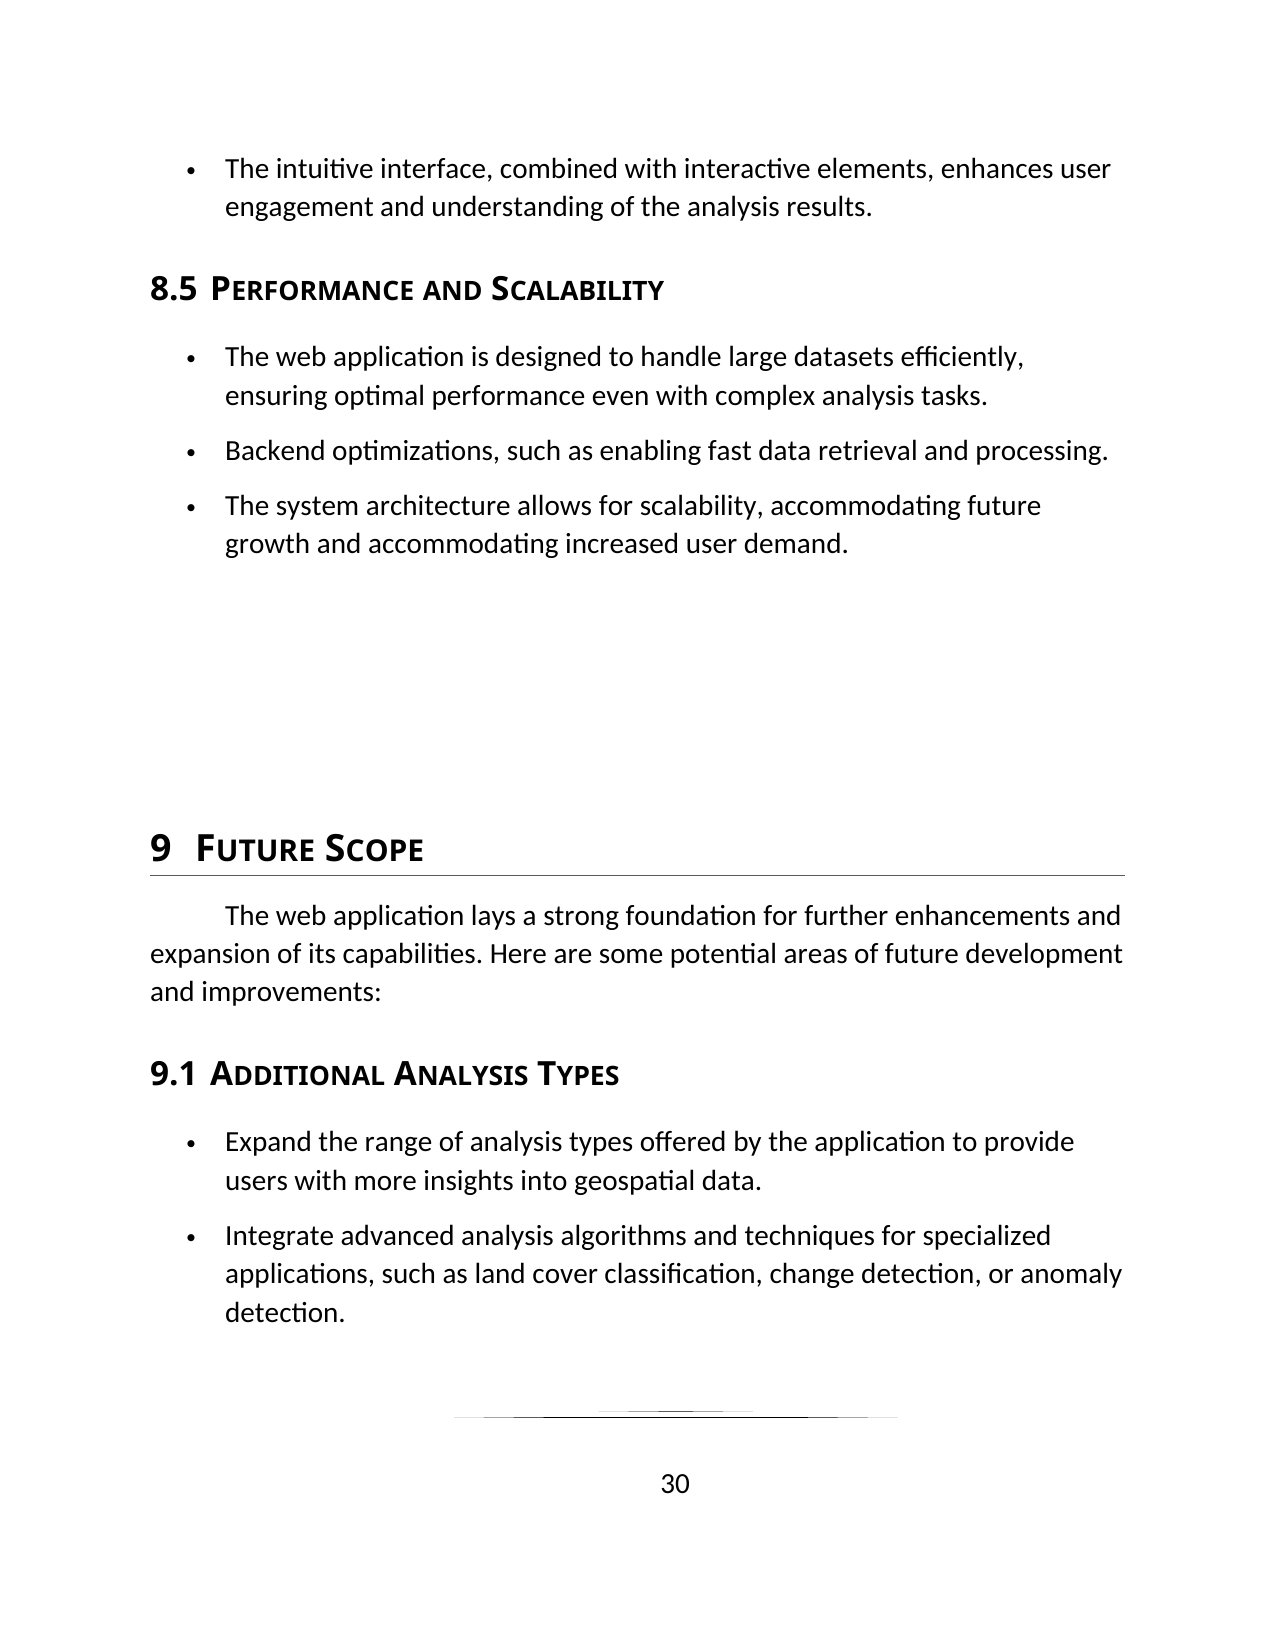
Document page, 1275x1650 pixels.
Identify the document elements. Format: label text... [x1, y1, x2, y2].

list The web application is designed to handle large datasets efficiently, ensuring optimal performance even with complex analysis tasks. [187, 338, 1125, 412]
list The intuitive interface, combined with interactive elements, enhances user engagement and understanding of the analysis results. [187, 150, 1125, 224]
subtitle Performance and Scalability [150, 264, 1125, 310]
list Integrate advanced analysis algorithms and techniques for specialized applications, such as land cover classification, change detection, or anomaly detection. [187, 1217, 1125, 1329]
list Expand the range of analysis types offered by the application to provide users with more insights into geospatial data. [187, 1123, 1125, 1197]
list Backend optimizations, such as enabling fast data retrieval and processing. [187, 432, 1125, 467]
list The system architecture allows for scalability, accommodating future growth and accommodating increased user demand. [187, 487, 1125, 561]
text The web application lays a strong foundation for further enhancements and expansion of its capabilities. Here are some potential areas of future development and improvements: [150, 897, 1125, 1009]
subtitle Additional Analysis Types [150, 1049, 1125, 1095]
subtitle Future Scope [150, 822, 1125, 875]
